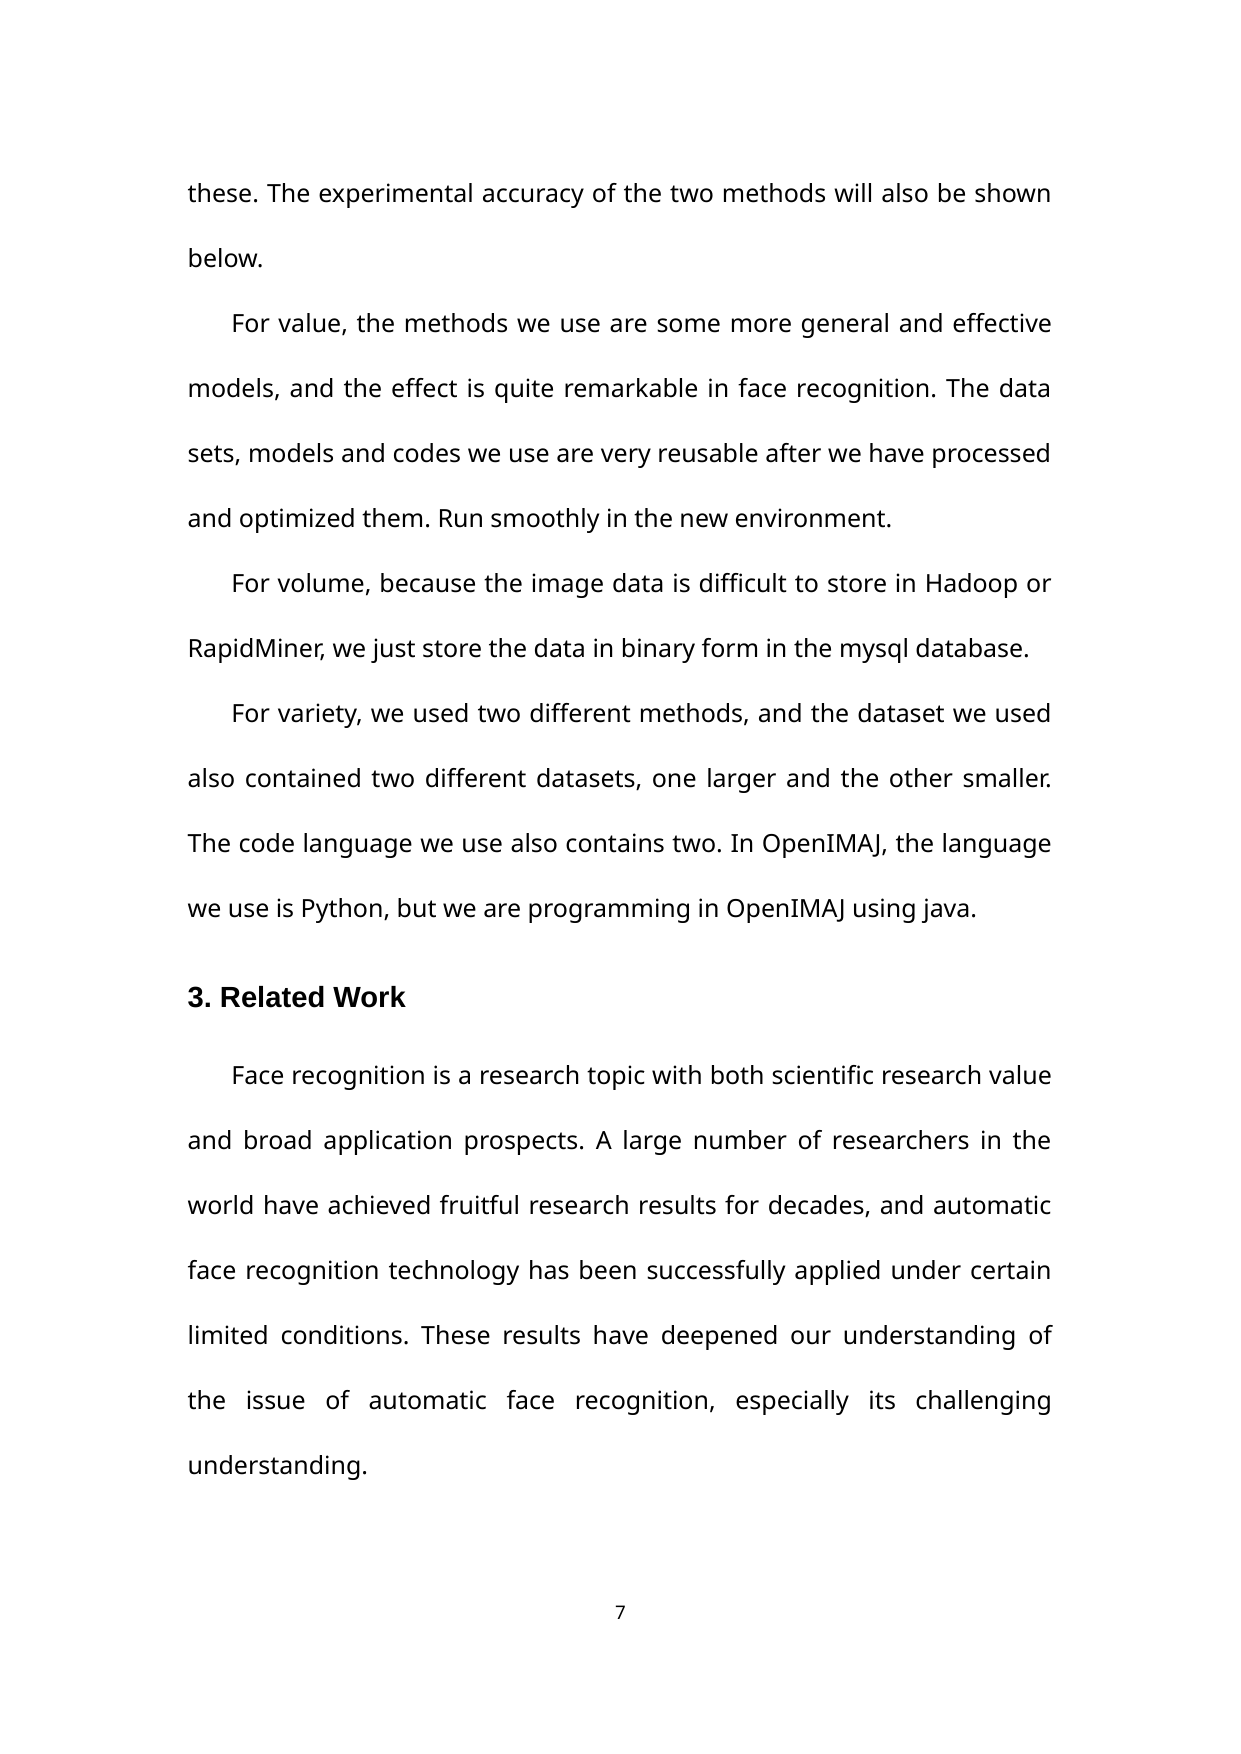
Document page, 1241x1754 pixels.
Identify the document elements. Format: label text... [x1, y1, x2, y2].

text For volume, because the image data is difficult to store in Hadoop or RapidMiner, we just store the data in binary form in the mysql database. [187, 550, 1053, 680]
text For variety, we used two different methods, and the dataset we used also contained two different datasets, one larger and the other smaller. The code language we use also contains two. In OpenIMAJ, the language we use is Python, but we are programming in OpenIMAJ using java. [187, 680, 1053, 940]
subtitle 3. Related Work [187, 965, 1053, 1030]
text these. The experimental accuracy of the two methods will also be shown below. [187, 160, 1053, 290]
text For value, the methods we use are some more general and effective models, and the effect is quite remarkable in face recognition. The data sets, models and codes we use are very reusable after we have processed and optimized them. Run smoothly in the new environment. [187, 290, 1053, 550]
text Face recognition is a research topic with both scientific research value and broad application prospects. A large number of researchers in the world have achieved fruitful research results for decades, and automatic face recognition technology has been successfully applied under certain limited conditions. These results have deepened our understanding of the issue of automatic face recognition, especially its challenging understanding. [187, 1042, 1053, 1497]
